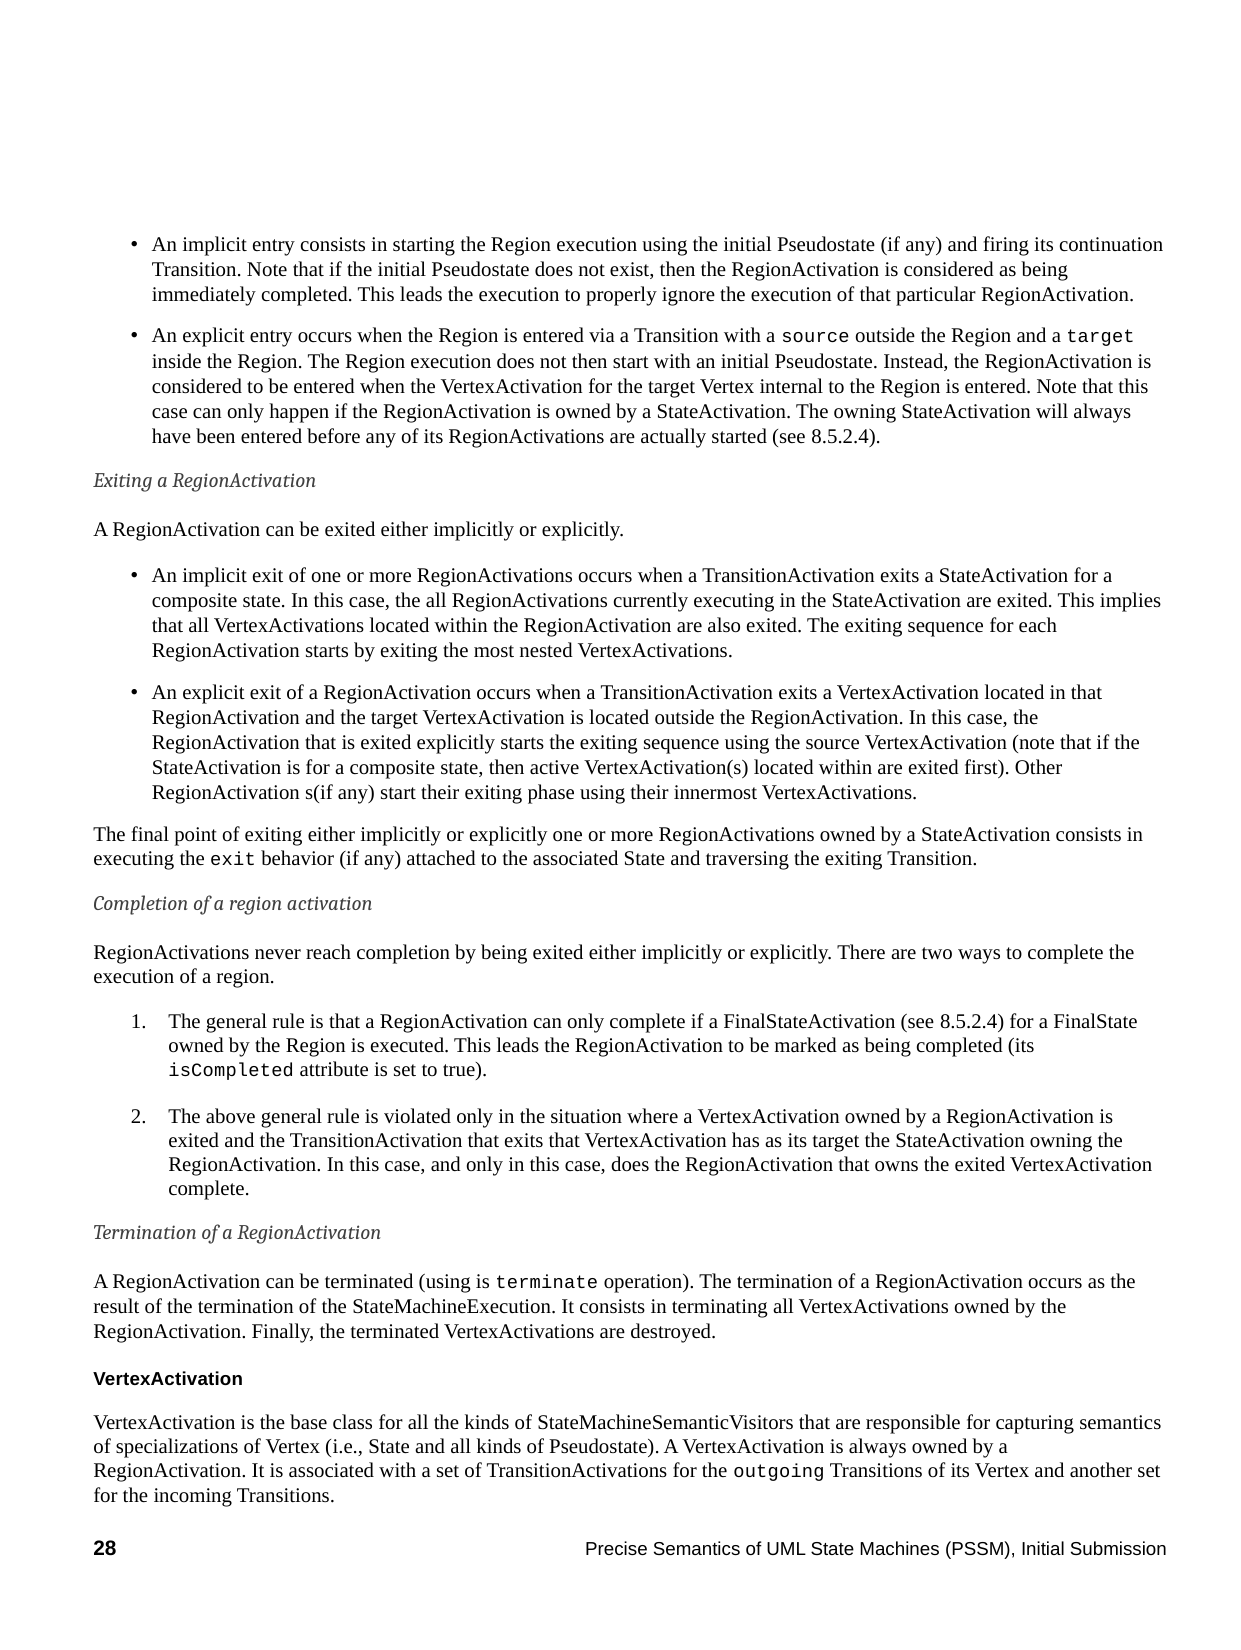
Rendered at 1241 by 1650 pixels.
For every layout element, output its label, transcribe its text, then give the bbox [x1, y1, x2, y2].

text RegionActivations never reach completion by being exited either implicitly or explicitly. There are two ways to complete the execution of a region. [93, 940, 1164, 988]
text A RegionActivation can be terminated (using is terminate operation). The termination of a RegionActivation occurs as the result of the termination of the StateMachineExecution. It consists in terminating all VertexActivations owned by the RegionActivation. Finally, the terminated VertexActivations are destroyed. [93, 1269, 1164, 1343]
text A RegionActivation can be exited either implicitly or explicitly. [93, 517, 1164, 541]
subtitle Completion of a region activation [93, 892, 1164, 916]
subtitle Exiting a RegionActivation [93, 469, 1164, 493]
text VertexActivation is the base class for all the kinds of StateMachineSemanticVisitors that are responsible for capturing semantics of specializations of Vertex (i.e., State and all kinds of Pseudostate). A VertexActivation is always owned by a RegionActivation. It is associated with a set of TransitionActivations for the outgoing Transitions of its Vertex and another set for the incoming Transitions. [93, 1410, 1164, 1507]
list An explicit exit of a RegionActivation occurs when a TransitionActivation exits a VertexActivation located in that RegionActivation and the target VertexActivation is located outside the RegionActivation. In this case, the RegionActivation that is exited explicitly starts the exiting sequence using the source VertexActivation (note that if the StateActivation is for a composite state, then active VertexActivation(s) located within are exited first). Other RegionActivation s(if any) start their exiting phase using their innermost VertexActivations. [131, 679, 1164, 804]
text The final point of exiting either implicitly or explicitly one or more RegionActivations owned by a StateActivation consists in executing the exit behavior (if any) attached to the associated State and traversing the exiting Transition. [93, 821, 1164, 871]
list The above general rule is violated only in the situation where a VertexActivation owned by a RegionActivation is exited and the TransitionActivation that exits that VertexActivation has as its target the StateActivation owning the RegionActivation. In this case, and only in this case, does the RegionActivation that owns the exited VertexActivation complete. [131, 1103, 1164, 1200]
subtitle VertexActivation [93, 1368, 1164, 1389]
list The general rule is that a RegionActivation can only complete if a FinalStateActivation (see 8.5.2.4) for a FinalState owned by the Region is executed. This leads the RegionActivation to be marked as being completed (its isCompleted attribute is set to true). [131, 1009, 1164, 1082]
list An implicit entry consists in starting the Region execution using the initial Pseudostate (if any) and firing its continuation Transition. Note that if the initial Pseudostate does not exist, then the RegionActivation is considered as being immediately completed. This leads the execution to properly ignore the execution of that particular RegionActivation. [131, 231, 1164, 306]
list An explicit entry occurs when the Region is entered via a Transition with a source outside the Region and a target inside the Region. The Region execution does not then start with an initial Pseudostate. Instead, the RegionActivation is considered to be entered when the VertexActivation for the target Vertex internal to the Region is entered. Note that this case can only happen if the RegionActivation is owned by a StateActivation. The owning StateActivation will always have been entered before any of its RegionActivations are actually started (see 8.5.2.4). [131, 323, 1164, 448]
subtitle Termination of a RegionActivation [93, 1221, 1164, 1245]
list An implicit exit of one or more RegionActivations occurs when a TransitionActivation exits a StateActivation for a composite state. In this case, the all RegionActivations currently executing in the StateActivation are exited. This implies that all VertexActivations located within the RegionActivation are also exited. The exiting sequence for each RegionActivation starts by exiting the most nested VertexActivations. [131, 562, 1164, 662]
